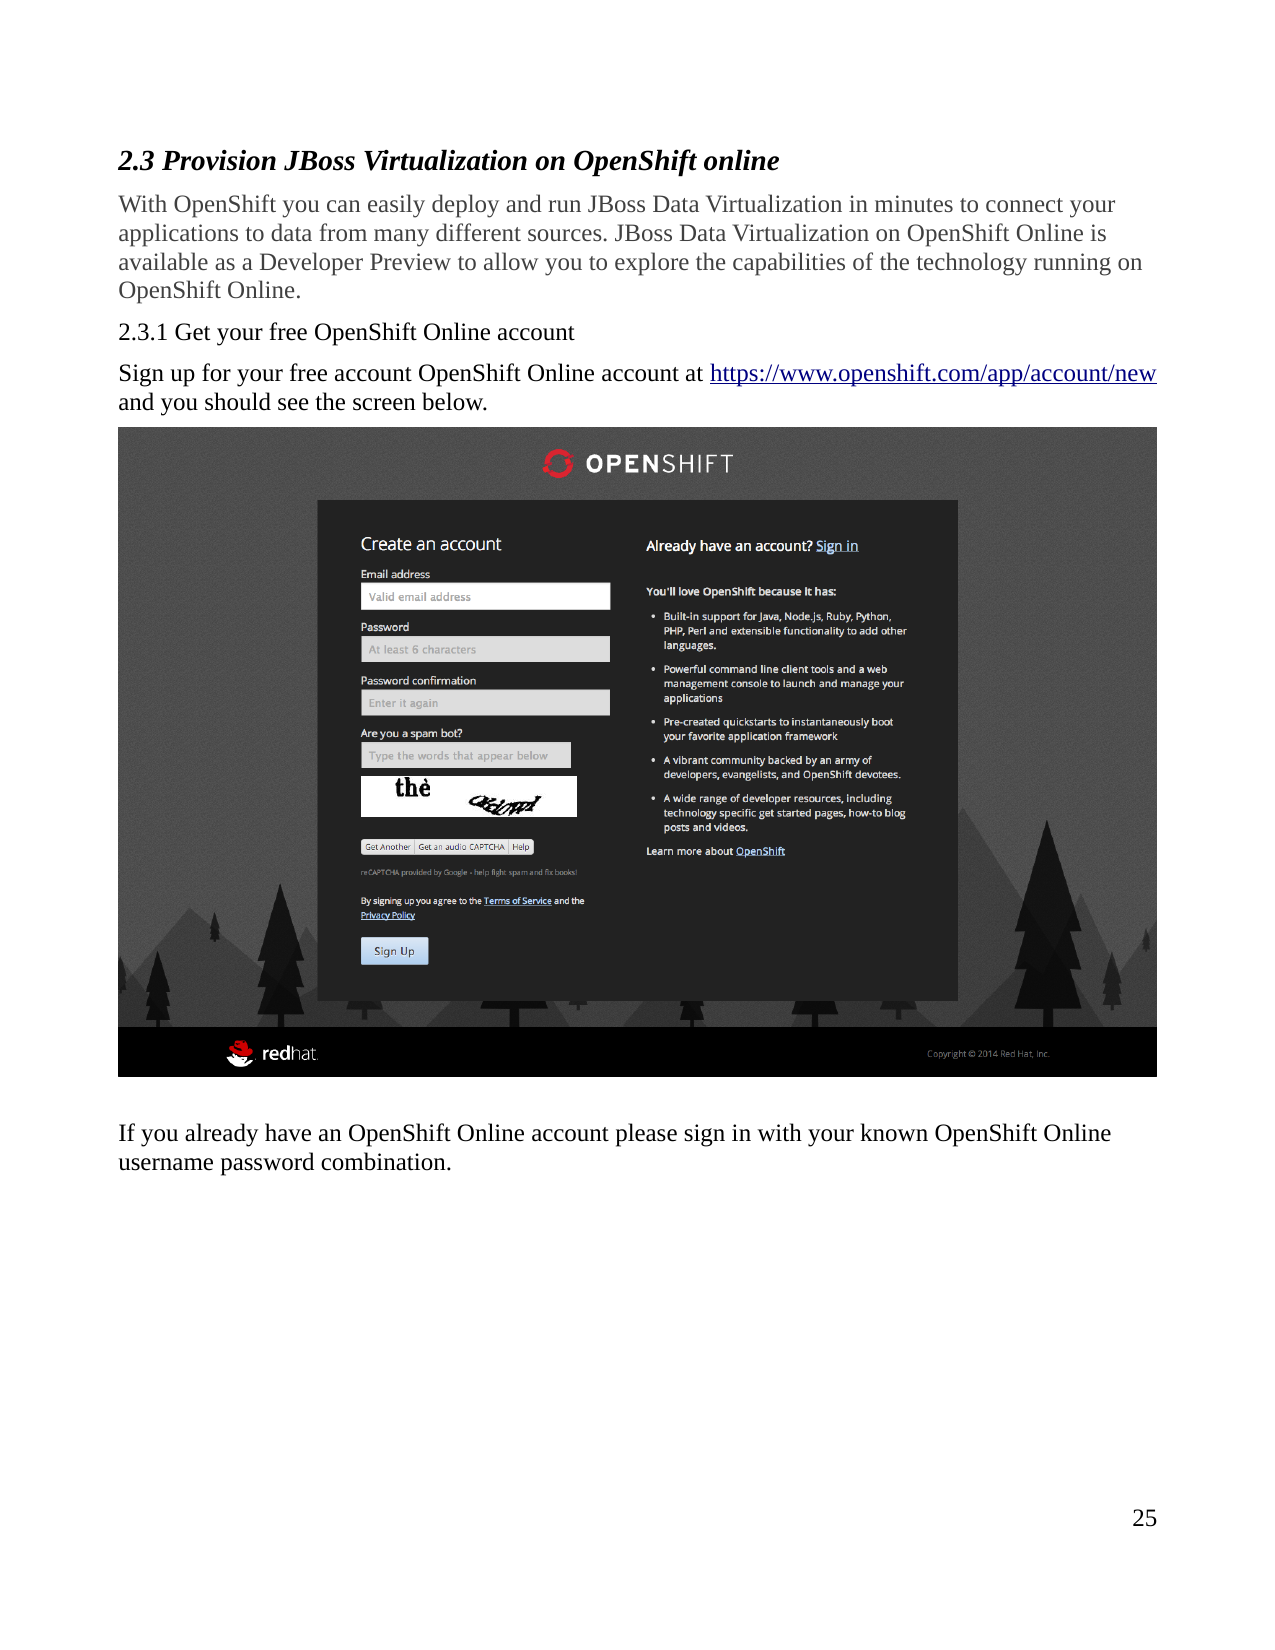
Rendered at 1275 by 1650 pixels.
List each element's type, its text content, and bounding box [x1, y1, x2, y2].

text 2.3.1 Get your free OpenShift Online account [118, 317, 1157, 345]
text Sign up for your free account OpenShift Online account at https://www.openshift.com/app/account/new and you should see the screen below. [118, 358, 1157, 415]
subtitle 2.3 Provision JBoss Virtualization on OpenShift online [118, 143, 1157, 177]
picture [118, 427, 1157, 1077]
text If you already have an OpenShift Online account please sign in with your known OpenShift Online username password combination. [118, 1118, 1157, 1176]
text With OpenShift you can easily deploy and run JBoss Data Virtualization in minutes to connect your applications to data from many different sources. JBoss Data Virtualization on OpenShift Online is available as a Developer Preview to allow you to explore the capabilities of the technology running on OpenShift Online. [118, 189, 1157, 304]
